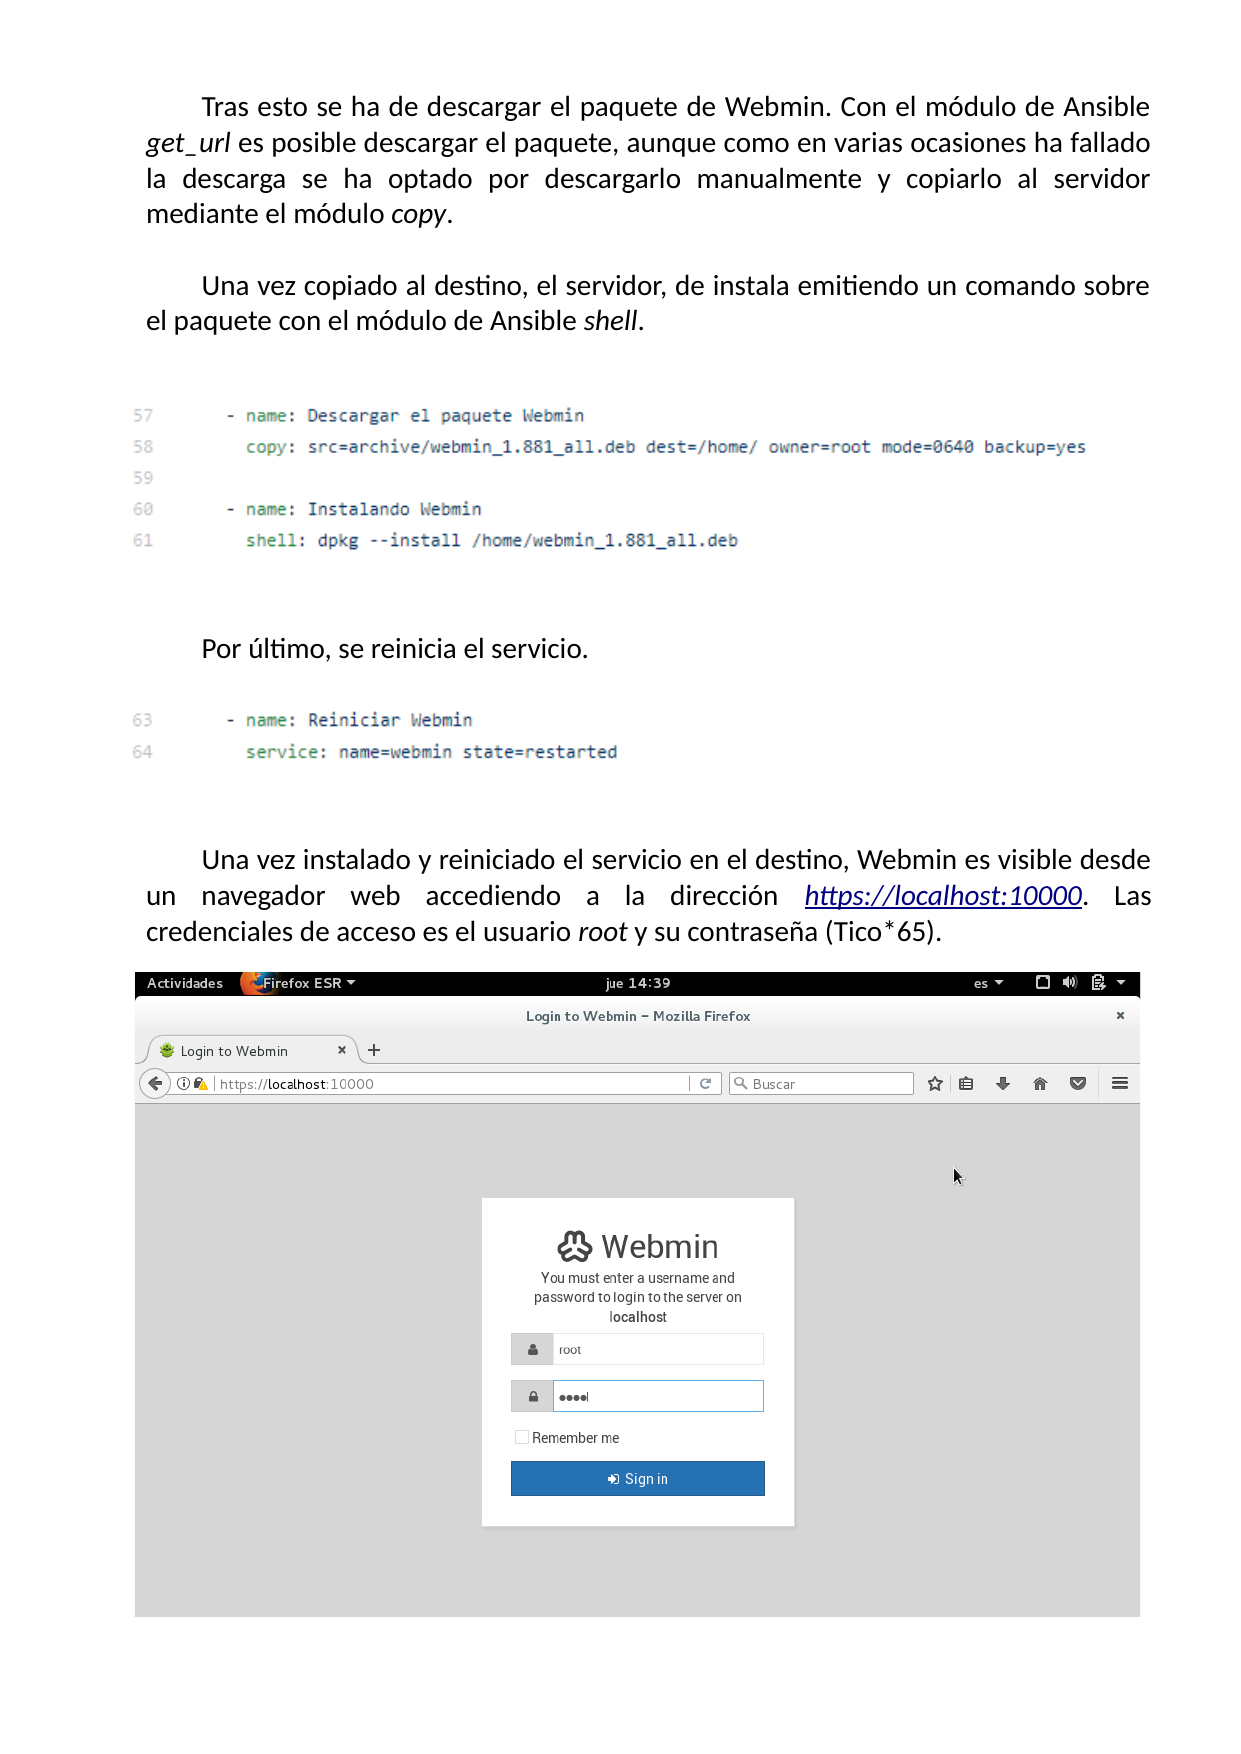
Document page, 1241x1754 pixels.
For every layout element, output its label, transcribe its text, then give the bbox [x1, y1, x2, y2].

text Tras esto se ha de descargar el paquete de Webmin. Con el módulo de Ansible get_url es posible descargar el paquete, aunque como en varias ocasiones ha fallado la descarga se ha optado por descargarlo manualmente y copiarlo al servidor mediante el módulo copy. [146, 88, 1152, 231]
picture [113, 701, 648, 771]
picture [117, 400, 1123, 559]
text Una vez instalado y reiniciado el servicio en el destino, Webmin es visible desde un navegador web accediendo a la dirección https://localhost:10000. Las credenciales de acceso es el usuario root y su contraseña (Tico*65). [146, 841, 1152, 948]
picture [134, 972, 1141, 1617]
text Por último, se reinicia el servicio. [146, 630, 1152, 666]
text Una vez copiado al destino, el servidor, de instala emitiendo un comando sobre el paquete con el módulo de Ansible shell. [146, 267, 1152, 338]
